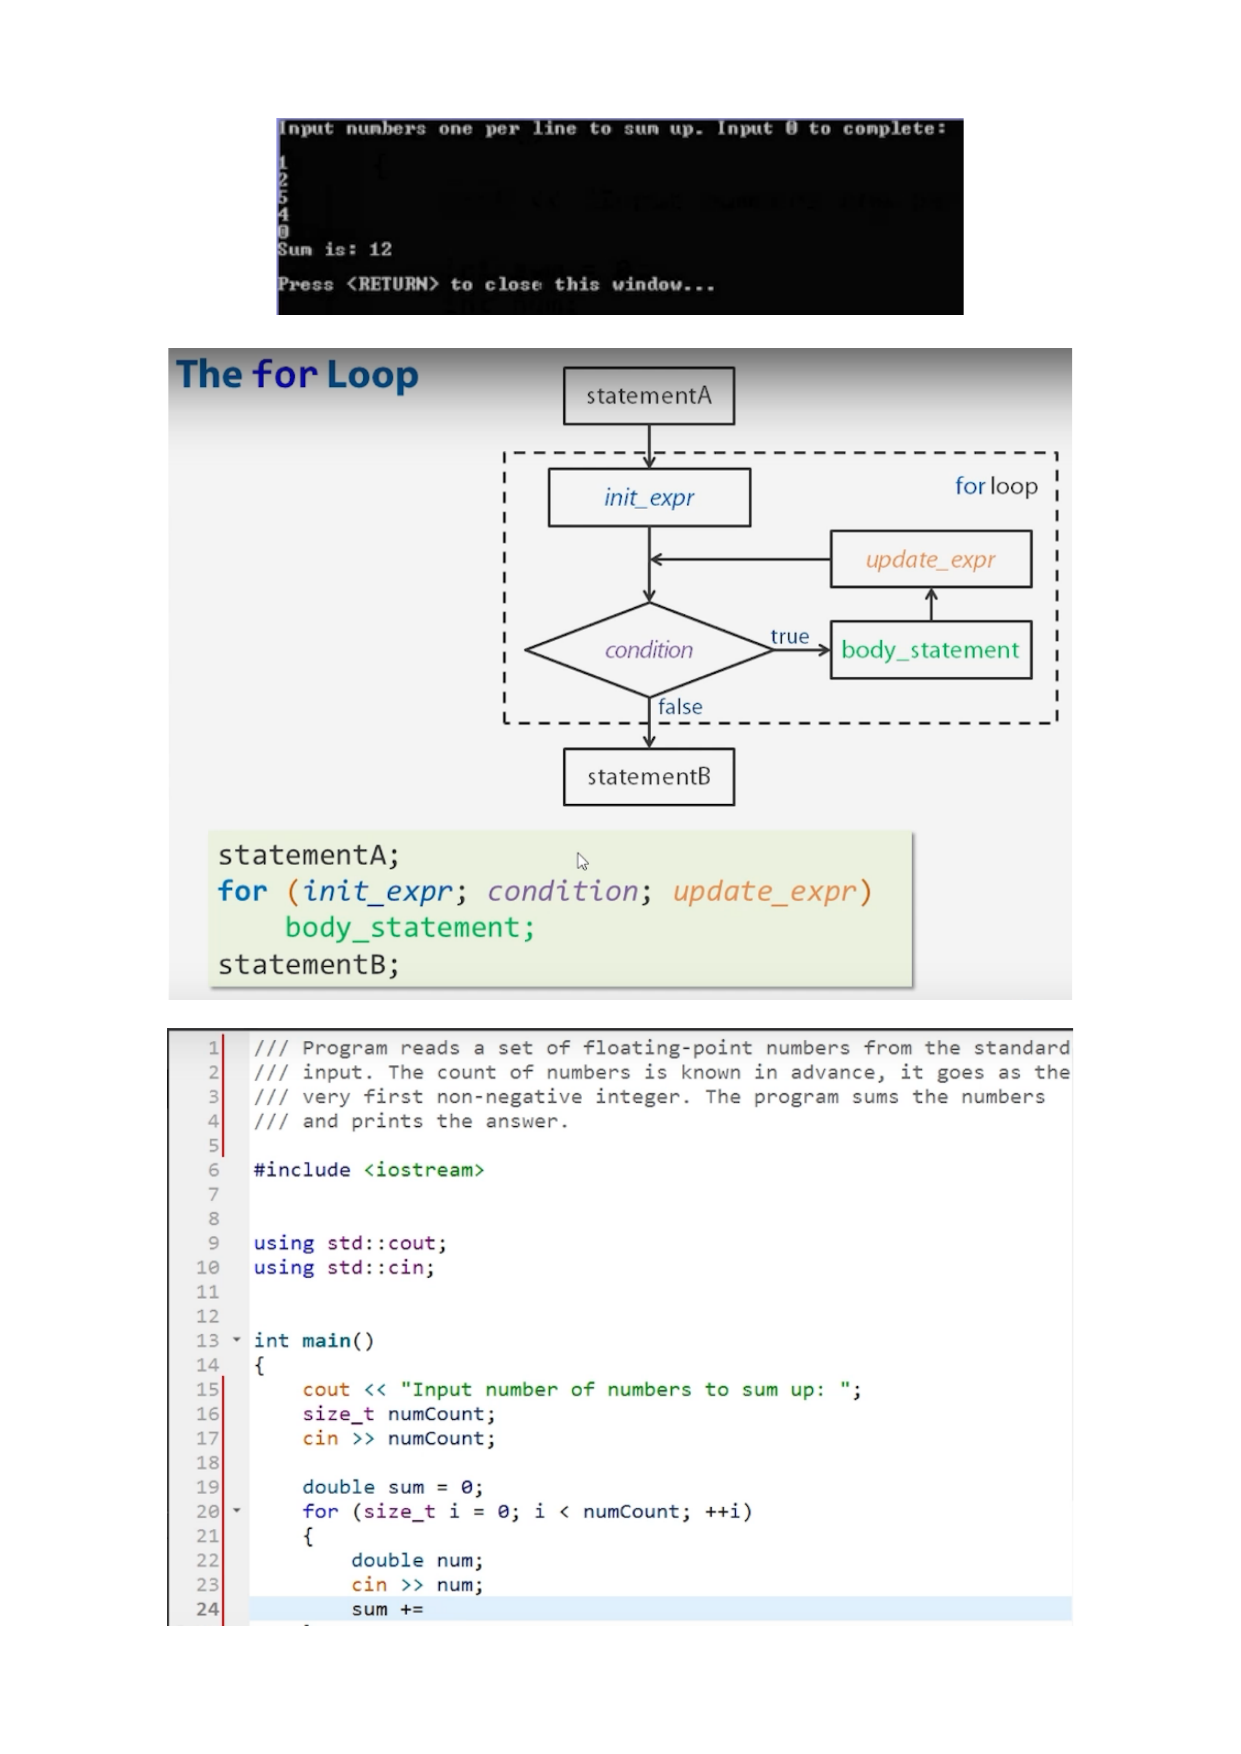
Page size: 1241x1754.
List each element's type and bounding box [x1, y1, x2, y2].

picture [276, 118, 964, 315]
picture [168, 348, 1073, 1000]
picture [167, 1028, 1074, 1626]
